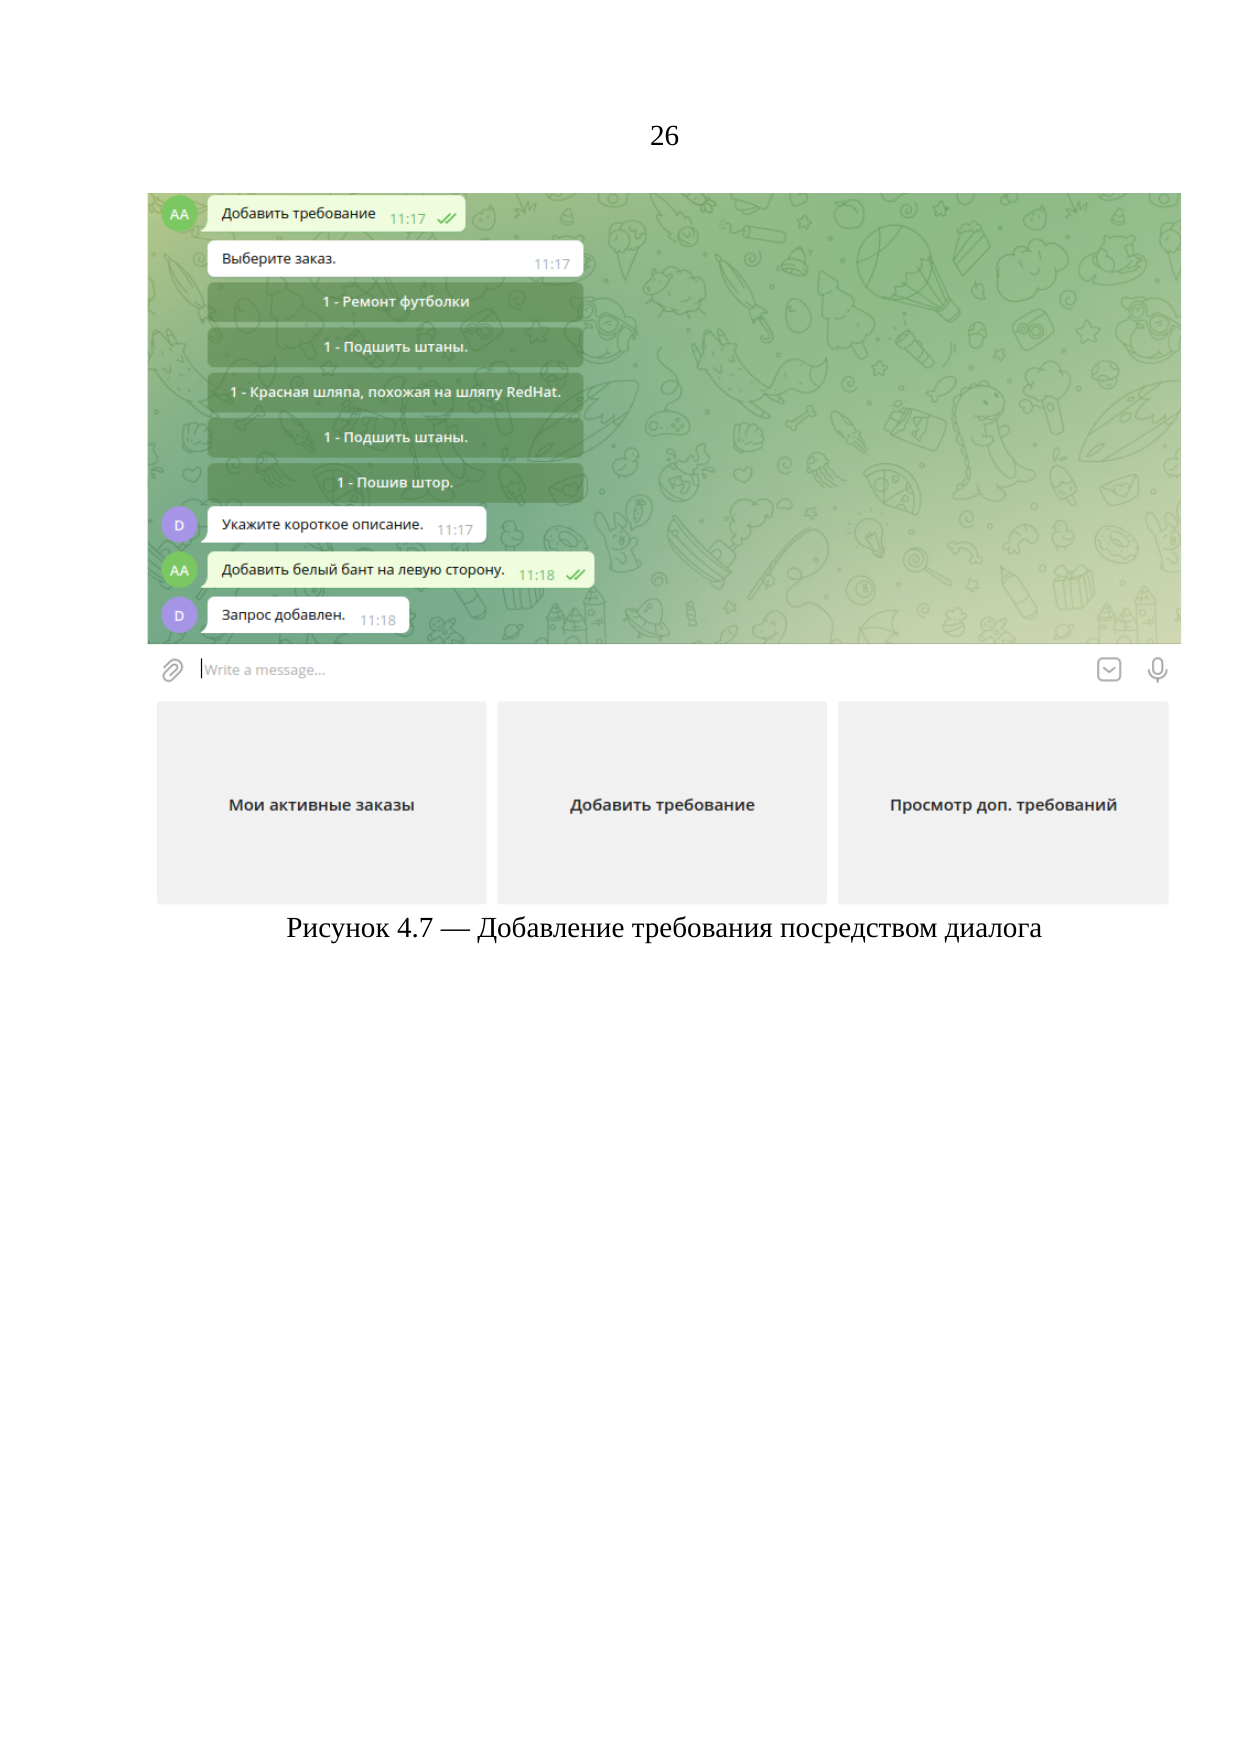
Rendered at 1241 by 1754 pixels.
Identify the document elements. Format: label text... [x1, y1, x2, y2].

picture [147, 193, 1182, 911]
text Рисунок 4.7 — Добавление требования посредством диалога [148, 911, 1181, 944]
